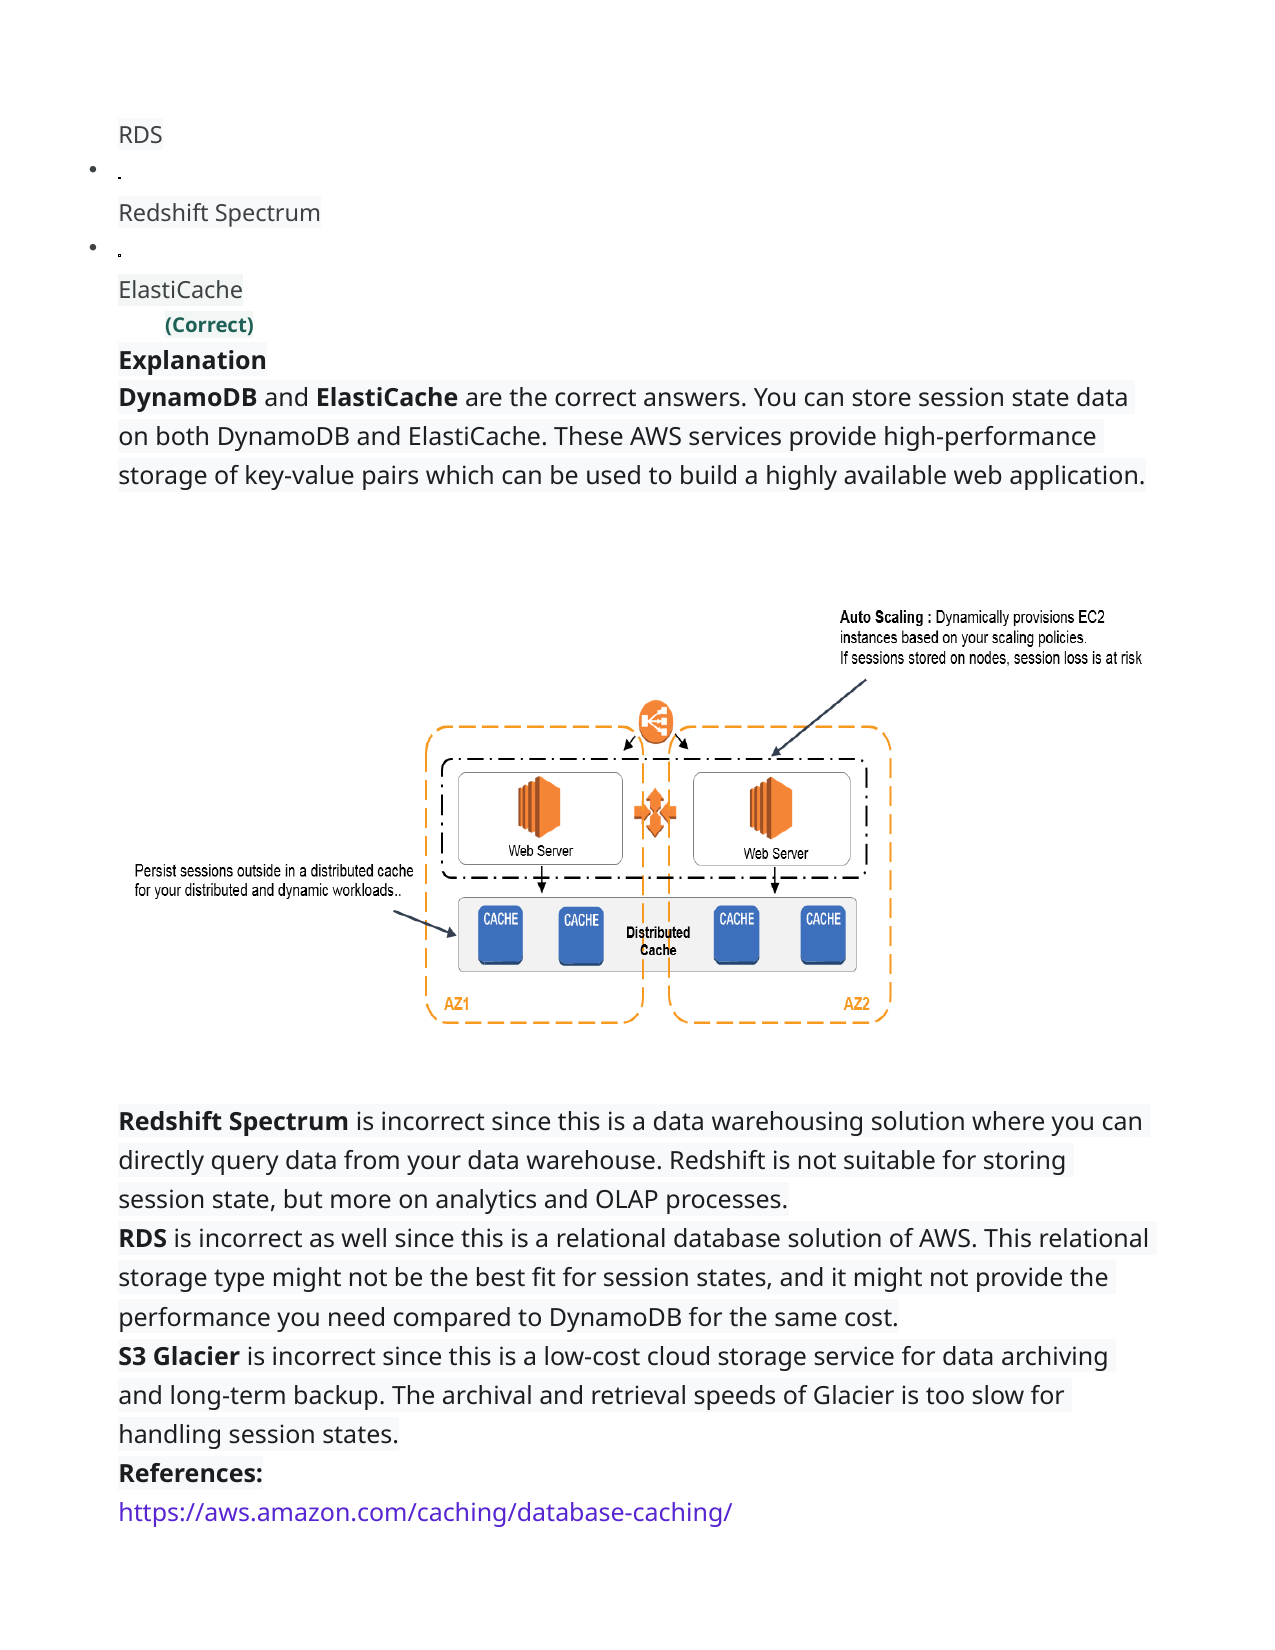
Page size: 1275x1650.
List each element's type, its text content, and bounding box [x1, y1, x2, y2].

list ​ [118, 155, 1157, 184]
text RDS is incorrect as well since this is a relational database solution of AWS. This relational storage type might not be the best fit for session states, and it might not provide the performance you need compared to DynamoDB for the same cost. [118, 1221, 1157, 1333]
list Redshift Spectrum [118, 196, 1157, 228]
text DynamoDB and ElastiCache are the correct answers. You can store session state data on both DynamoDB and ElastiCache. These AWS services provide high-performance storage of key-value pairs which can be used to build a highly available web application. [118, 380, 1157, 492]
list (Correct) [165, 311, 1157, 338]
text Redshift Spectrum is incorrect since this is a data warehousing solution where you can directly query data from your data warehouse. Redshift is not suitable for storing session state, but more on analytics and OLAP processes. [118, 1103, 1157, 1216]
picture [118, 497, 1147, 1100]
text References: [118, 1456, 1157, 1490]
subtitle Explanation [118, 342, 1157, 376]
text S3 Glacier is incorrect since this is a low-cost cloud storage service for data archiving and long-term backup. The archival and retrieval speeds of Glacier is too slow for handling session states. [118, 1338, 1157, 1451]
list RDS [118, 118, 1157, 150]
list ElastiCache [118, 274, 1157, 306]
text https://aws.amazon.com/caching/database-caching/ [118, 1495, 1157, 1529]
list ​ [118, 233, 1157, 261]
